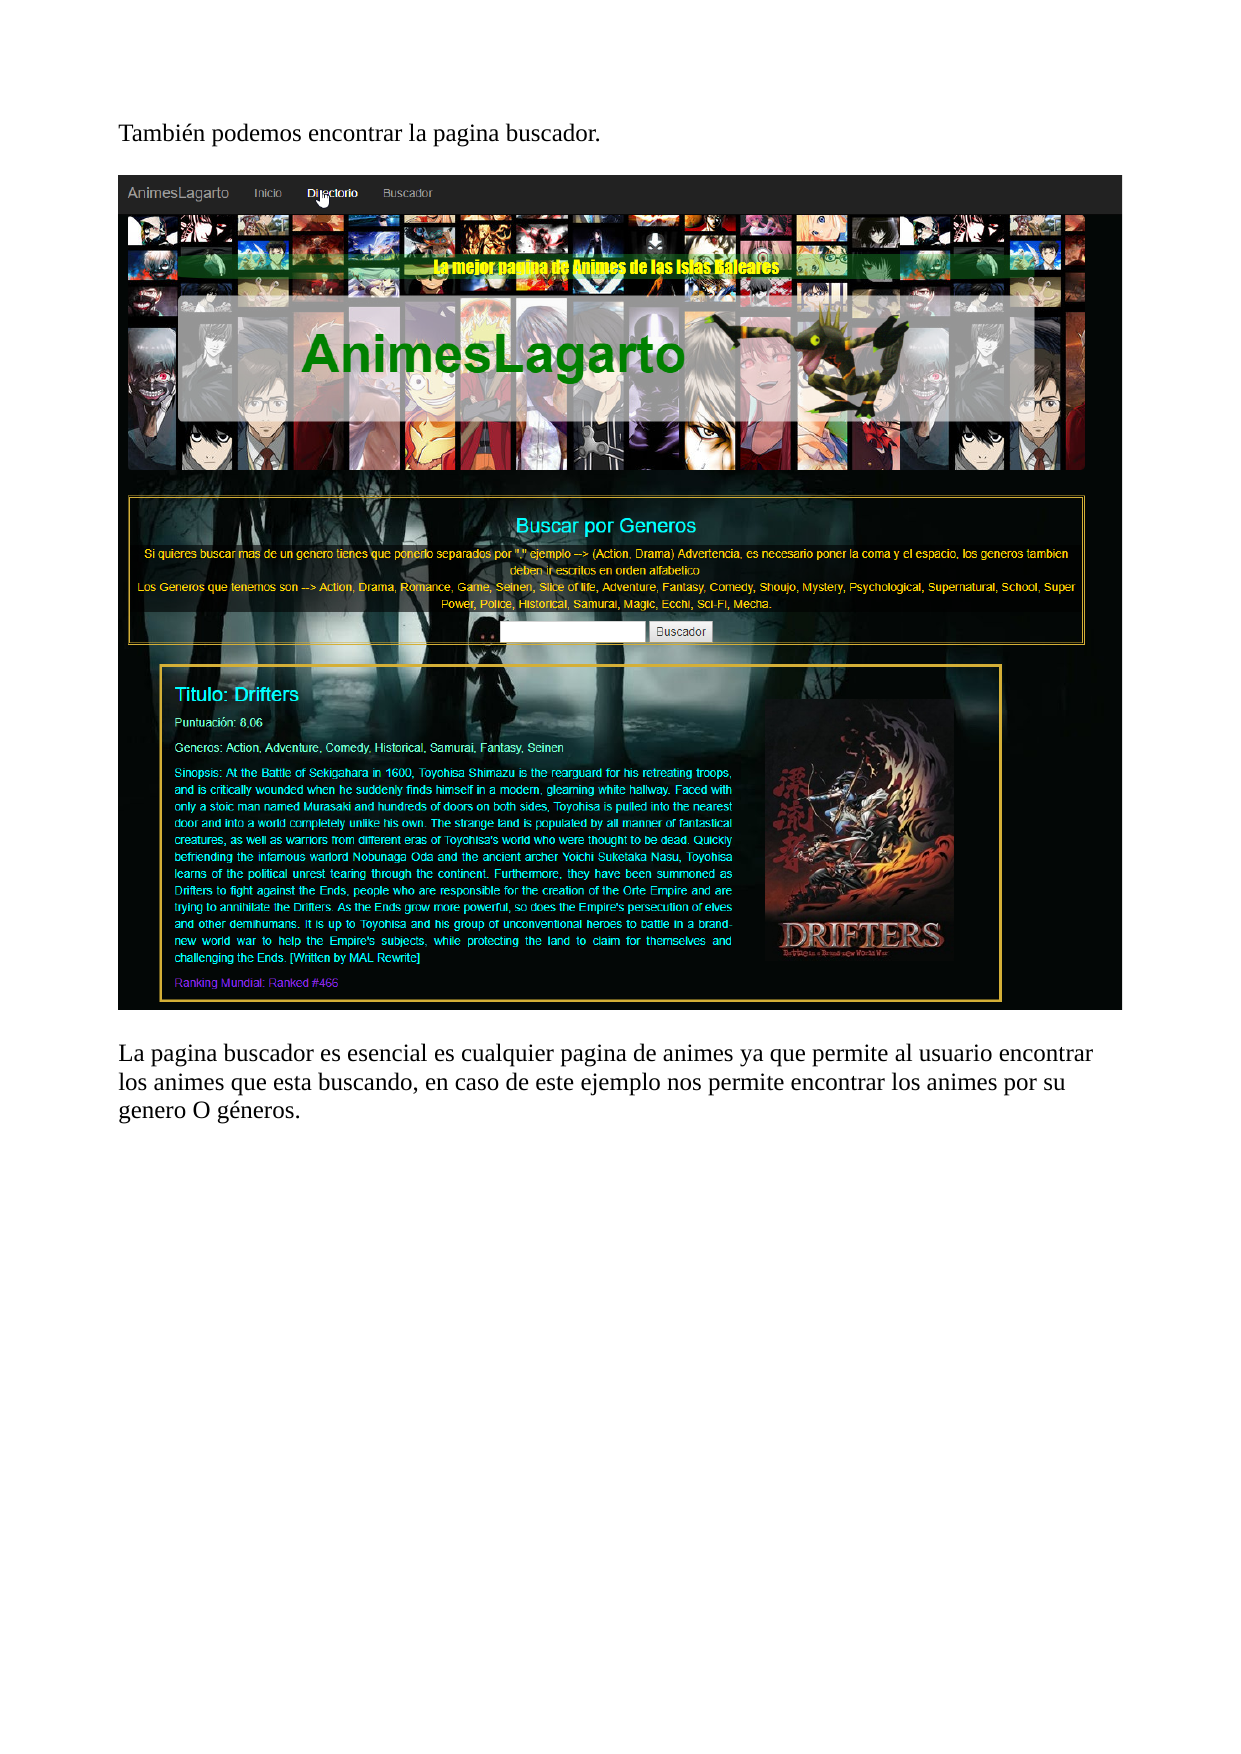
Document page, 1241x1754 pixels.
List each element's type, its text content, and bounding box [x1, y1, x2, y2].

picture [118, 175, 1123, 1010]
text También podemos encontrar la pagina buscador. [118, 118, 1122, 147]
text La pagina buscador es esencial es cualquier pagina de animes ya que permite al usuario encontrar los animes que esta buscando, en caso de este ejemplo nos permite encontrar los animes por su genero O géneros. [118, 1038, 1122, 1124]
